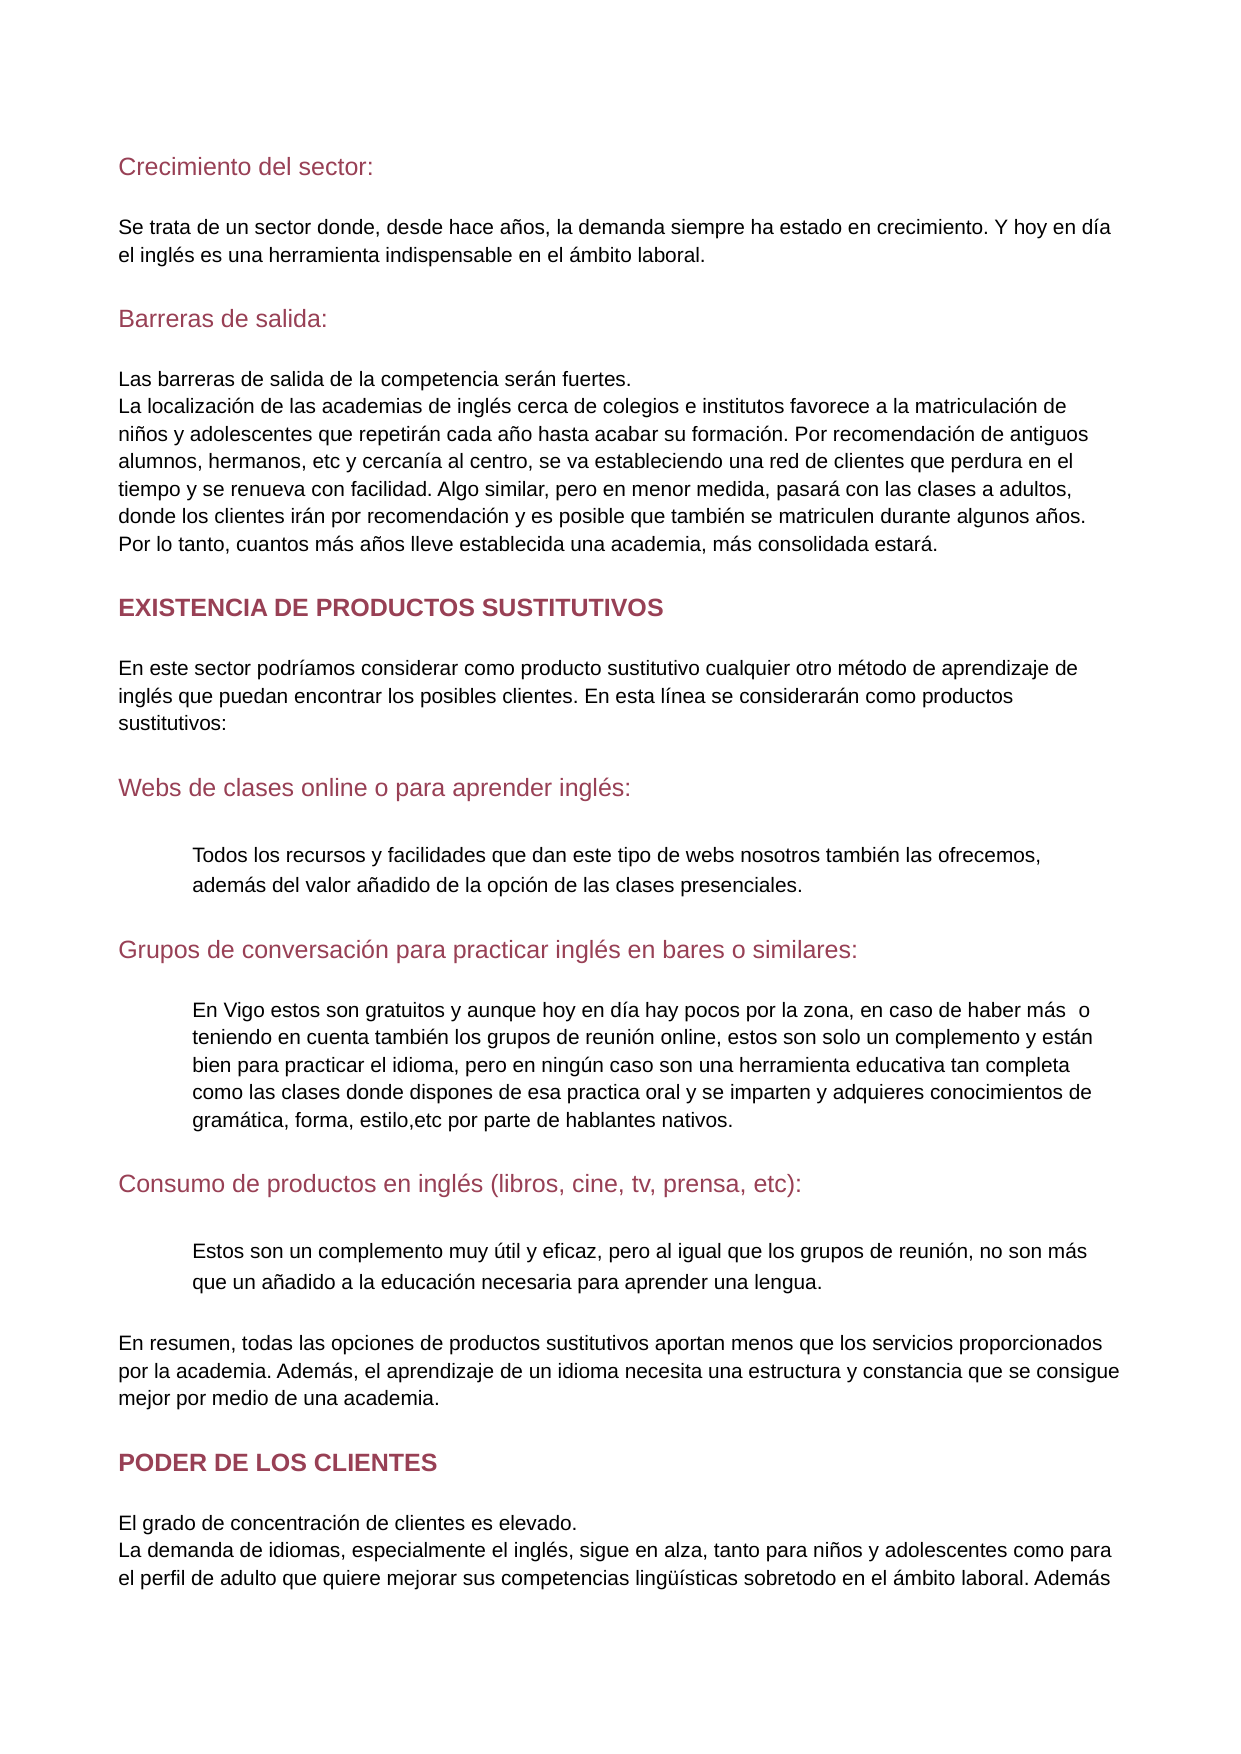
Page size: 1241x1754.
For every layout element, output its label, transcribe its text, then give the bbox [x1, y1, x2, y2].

text PODER DE LOS CLIENTES [118, 1448, 1122, 1476]
text En este sector podríamos considerar como producto sustitutivo cualquier otro método de aprendizaje de inglés que puedan encontrar los posibles clientes. En esta línea se considerarán como productos sustitutivos: [118, 656, 1122, 735]
text Grupos de conversación para practicar inglés en bares o similares: [118, 935, 1122, 963]
text Por lo tanto, cuantos más años lleve establecida una academia, más consolidada estará. [118, 532, 1122, 556]
text Todos los recursos y facilidades que dan este tipo de webs nosotros también las ofrecemos, además del valor añadido de la opción de las clases presenciales. [118, 836, 1122, 897]
text En Vigo estos son gratuitos y aunque hoy en día hay pocos por la zona, en caso de haber más o teniendo en cuenta también los grupos de reunión online, estos son solo un complemento y están bien para practicar el idioma, pero en ningún caso son una herramienta educativa tan completa como las clases donde dispones de esa practica oral y se imparten y adquieres conocimientos de gramática, forma, estilo,etc por parte de hablantes nativos. [118, 998, 1122, 1132]
text La localización de las academias de inglés cerca de colegios e institutos favorece a la matriculación de niños y adolescentes que repetirán cada año hasta acabar su formación. Por recomendación de antiguos alumnos, hermanos, etc y cercanía al centro, se va estableciendo una red de clientes que perdura en el tiempo y se renueva con facilidad. Algo similar, pero en menor medida, pasará con las clases a adultos, donde los clientes irán por recomendación y es posible que también se matriculen durante algunos años. [118, 394, 1122, 528]
text Las barreras de salida de la competencia serán fuertes. [118, 367, 1122, 391]
text Webs de clases online o para aprender inglés: [118, 773, 1122, 802]
text Consumo de productos en inglés (libros, cine, tv, prensa, etc): [118, 1169, 1122, 1198]
text En resumen, todas las opciones de productos sustitutivos aportan menos que los servicios proporcionados por la academia. Además, el aprendizaje de un idioma necesita una estructura y constancia que se consigue mejor por medio de una academia. [118, 1331, 1122, 1410]
text Crecimiento del sector: [118, 152, 1122, 181]
text El grado de concentración de clientes es elevado. [118, 1511, 1122, 1534]
text Se trata de un sector donde, desde hace años, la demanda siempre ha estado en crecimiento. Y hoy en día el inglés es una herramienta indispensable en el ámbito laboral. [118, 215, 1122, 266]
text La demanda de idiomas, especialmente el inglés, sigue en alza, tanto para niños y adolescentes como para el perfil de adulto que quiere mejorar sus competencias lingüísticas sobretodo en el ámbito laboral. Además [118, 1538, 1122, 1589]
text EXISTENCIA DE PRODUCTOS SUSTITUTIVOS [118, 593, 1122, 622]
text Barreras de salida: [118, 304, 1122, 333]
text Estos son un complemento muy útil y eficaz, pero al igual que los grupos de reunión, no son más que un añadido a la educación necesaria para aprender una lengua. [118, 1232, 1122, 1293]
